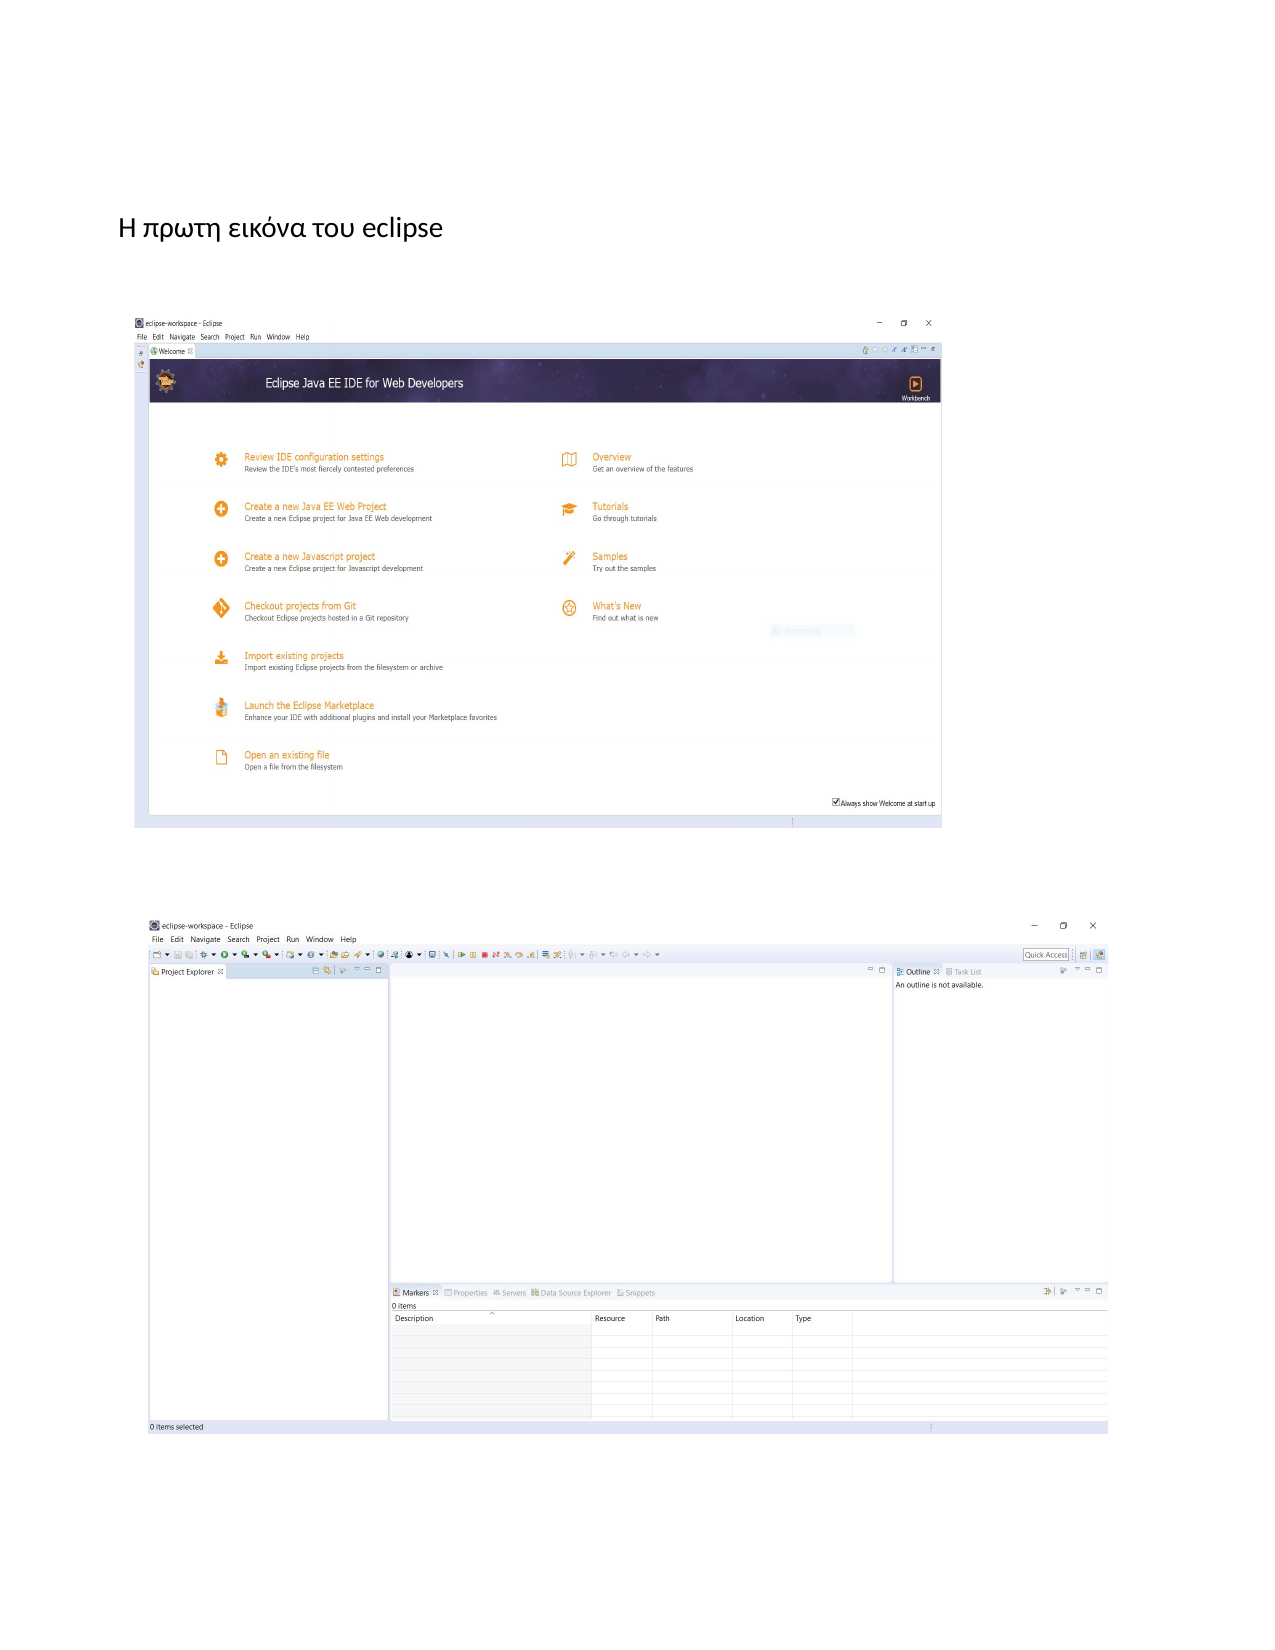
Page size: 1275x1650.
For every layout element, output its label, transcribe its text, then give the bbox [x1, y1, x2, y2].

picture [134, 316, 942, 828]
picture [148, 918, 1109, 1434]
text Η πρωτη εικόνα του eclipse [118, 209, 1157, 245]
